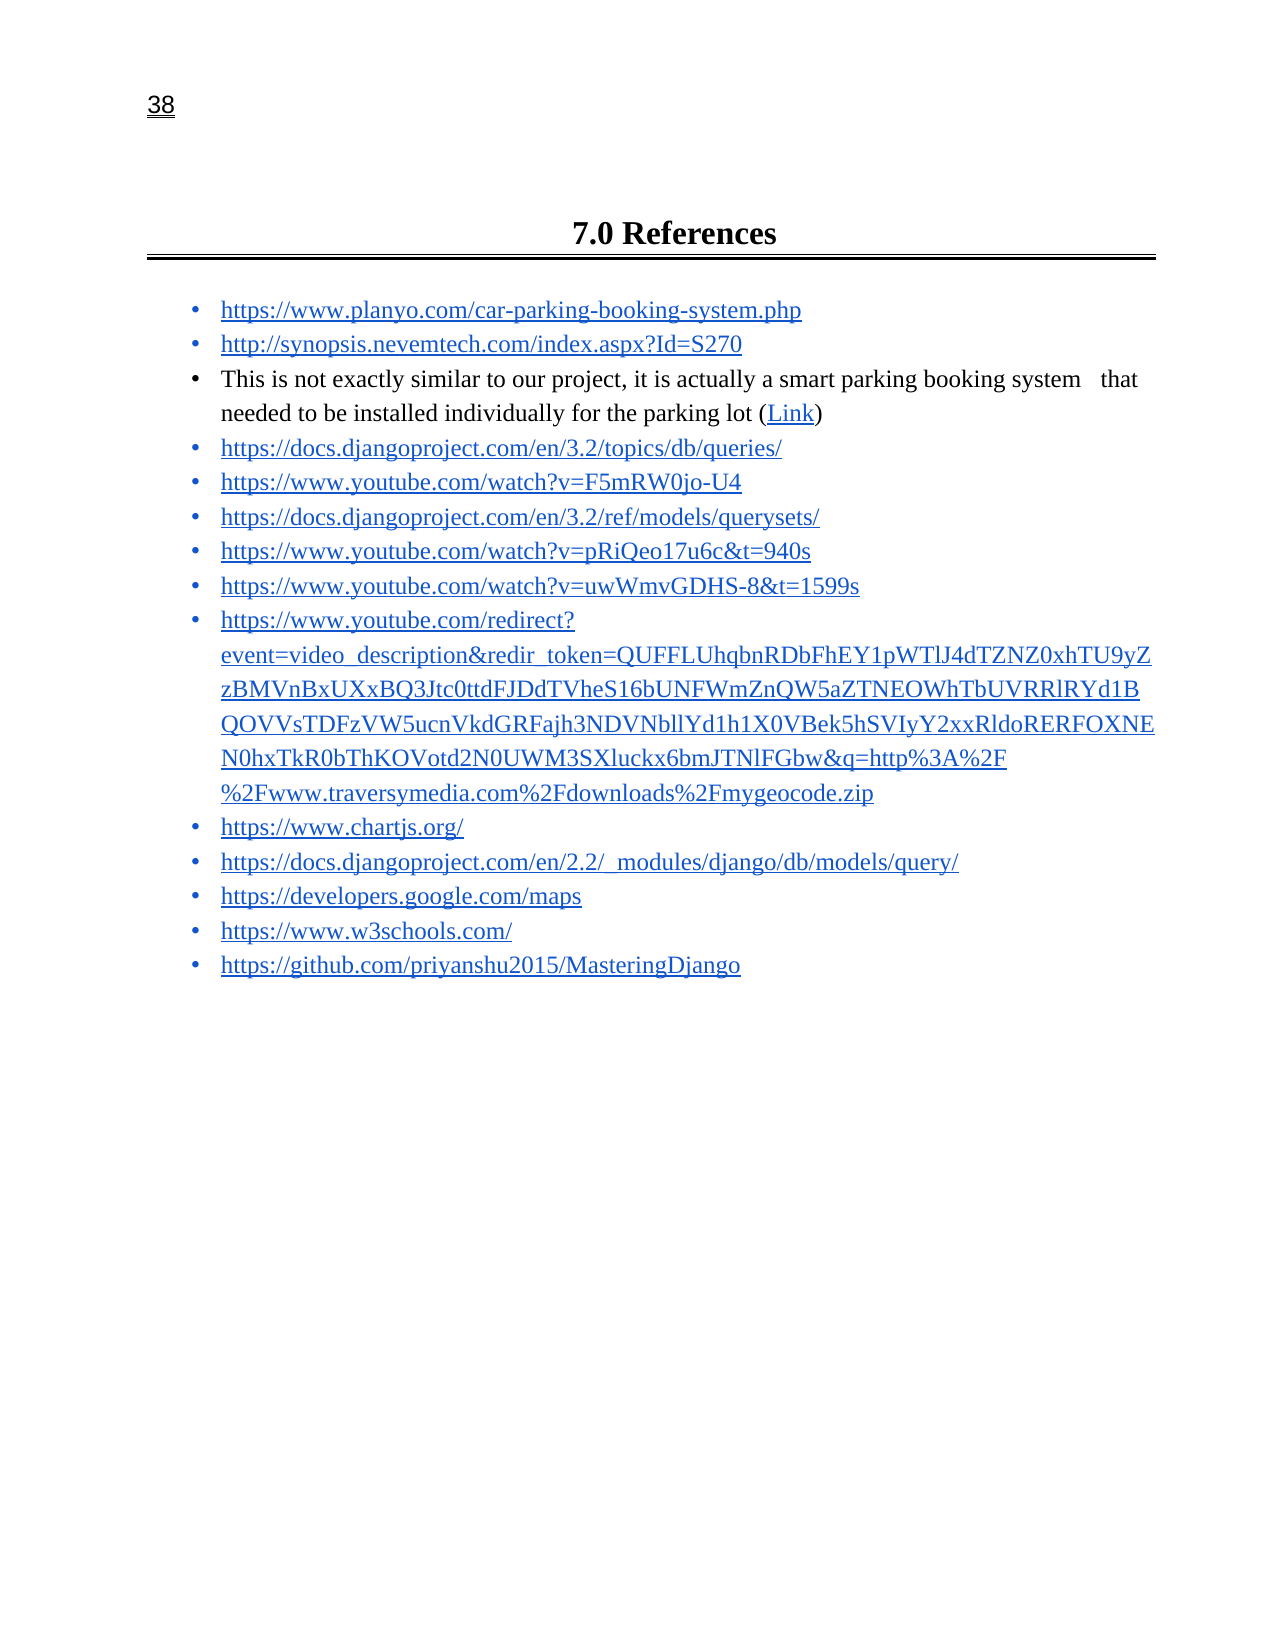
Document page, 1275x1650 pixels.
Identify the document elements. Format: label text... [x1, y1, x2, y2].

list https://developers.google.com/maps [191, 881, 1156, 910]
list https://docs.djangoproject.com/en/2.2/_modules/django/db/models/query/ [191, 847, 1156, 876]
list https://docs.djangoproject.com/en/3.2/ref/models/querysets/ [191, 502, 1156, 531]
list https://www.w3schools.com/ [191, 916, 1156, 944]
list https://github.com/priyanshu2015/MasteringDjango [191, 950, 1156, 979]
list https://www.youtube.com/watch?v=uwWmvGDHS-8&t=1599s [191, 571, 1156, 600]
list https://www.youtube.com/watch?v=F5mRW0jo-U4 [191, 467, 1156, 496]
list https://docs.djangoproject.com/en/3.2/topics/db/queries/ [191, 433, 1156, 462]
list https://www.chartjs.org/ [191, 812, 1156, 841]
list https://www.youtube.com/redirect?event=video_description&redir_token=QUFFLUhqbnRDbFhEY1pWTlJ4dTZNZ0xhTU9yZzBMVnBxUXxBQ3Jtc0ttdFJDdTVheS16bUNFWmZnQW5aZTNEOWhTbUVRRlRYd1BQOVVsTDFzVW5ucnVkdGRFajh3NDVNbllYd1h1X0VBek5hSVIyY2xxRldoRERFOXNEN0hxTkR0bThKOVotd2N0UWM3SXluckx6bmJTNlFGbw&q=http%3A%2F%2Fwww.traversymedia.com%2Fdownloads%2Fmygeocode.zip [191, 605, 1156, 807]
list https://www.youtube.com/watch?v=pRiQeo17u6c&t=940s [191, 536, 1156, 565]
list This is not exactly similar to our project, it is actually a smart parking booking system that needed to be installed individually for the parking lot (Link) [191, 364, 1156, 427]
list http://synopsis.nevemtech.com/index.aspx?Id=S270 [191, 329, 1156, 358]
list https://www.planyo.com/car-parking-booking-system.php [191, 295, 1156, 324]
subtitle 7.0 References [147, 213, 1156, 254]
